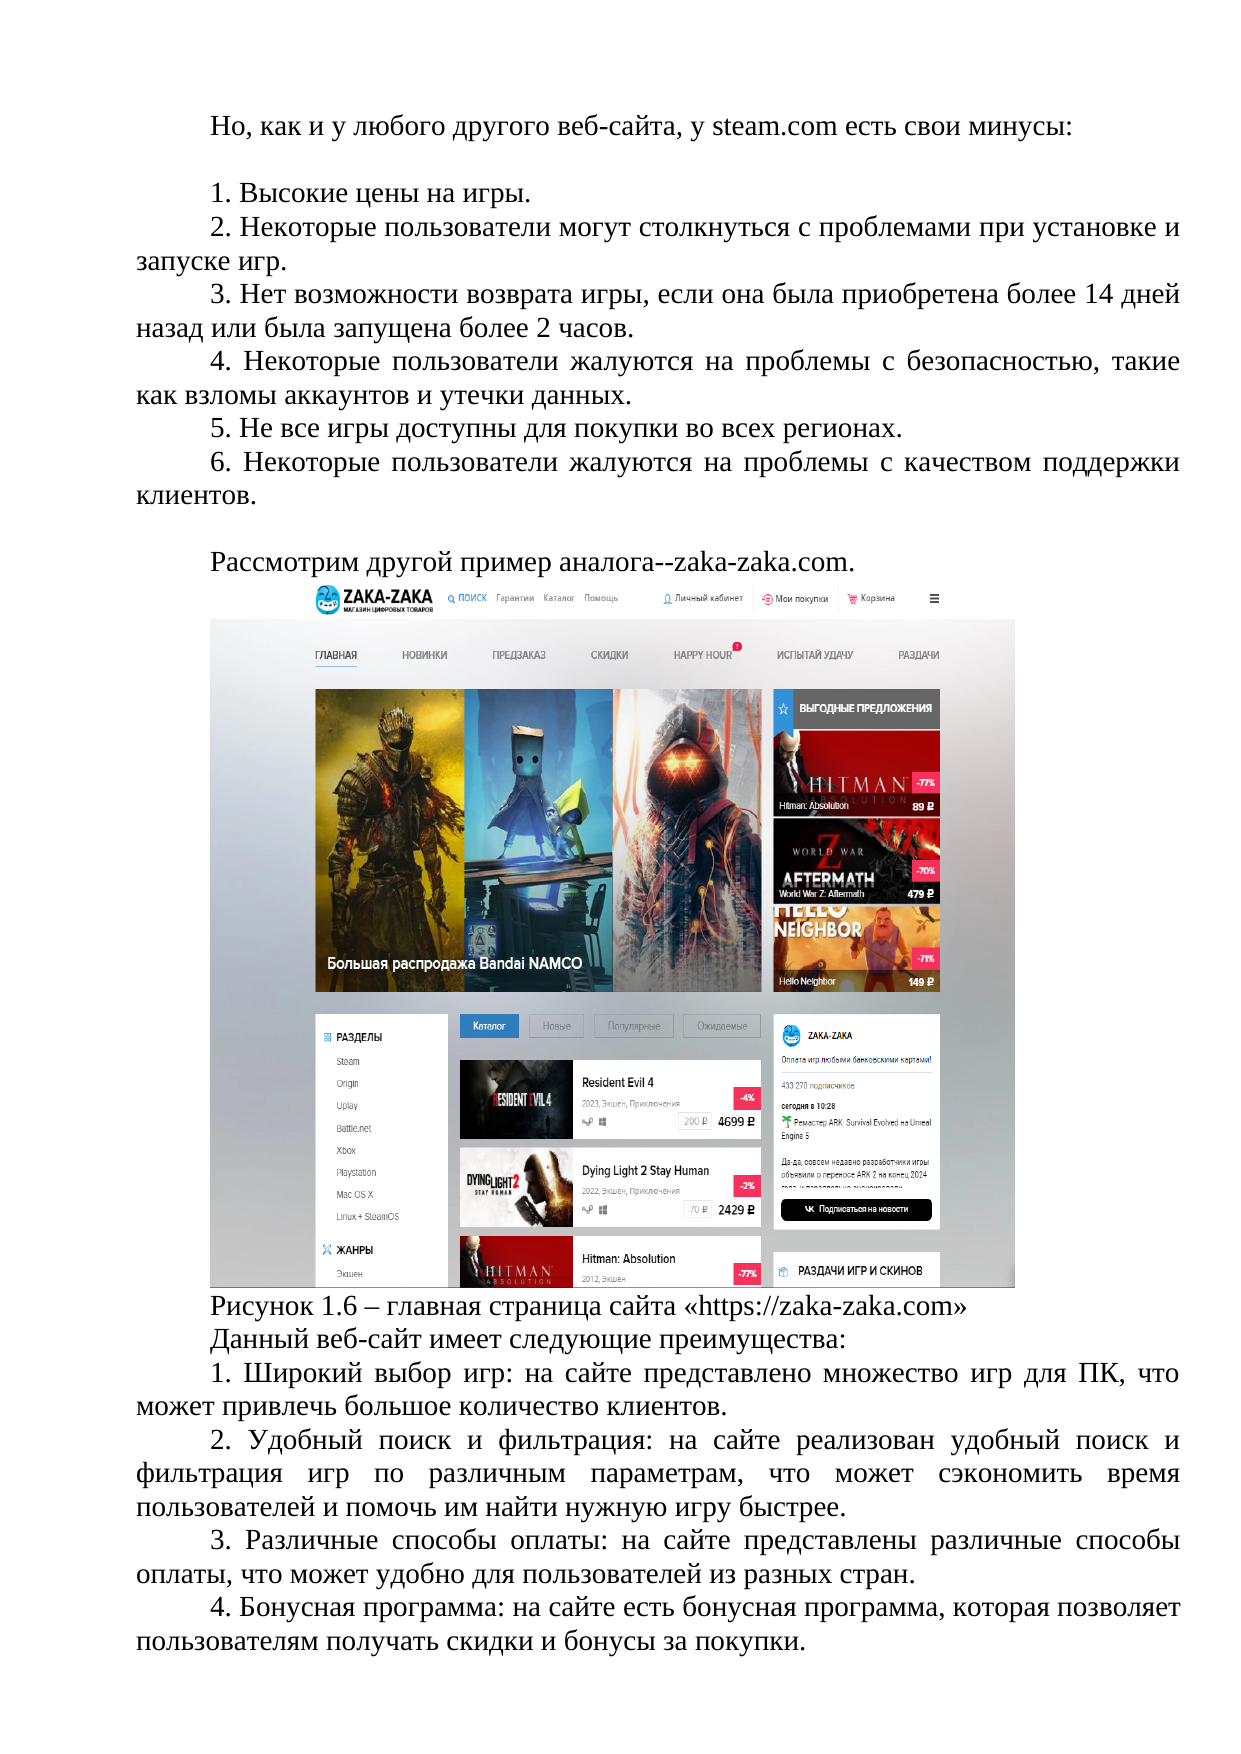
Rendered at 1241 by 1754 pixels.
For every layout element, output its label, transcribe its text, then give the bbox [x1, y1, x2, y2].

text 5. Не все игры доступны для покупки во всех регионах. [136, 410, 1181, 444]
text 2. Удобный поиск и фильтрация: на сайте реализован удобный поиск и фильтрация игр по различным параметрам, что может сэкономить время пользователей и помочь им найти нужную игру быстрее. [136, 1422, 1181, 1522]
text 2. Некоторые пользователи могут столкнуться с проблемами при установке и запуске игр. [136, 209, 1181, 276]
text 4. Некоторые пользователи жалуются на проблемы с безопасностью, такие как взломы аккаунтов и утечки данных. [136, 343, 1181, 410]
text Рисунок 1.6 – главная страница сайта «https://zaka-zaka.com» [136, 1288, 1181, 1321]
text Но, как и у любого другого веб-сайта, у steam.com есть свои минусы: [136, 108, 1181, 142]
text 1. Широкий выбор игр: на сайте представлено множество игр для ПК, что может привлечь большое количество клиентов. [136, 1355, 1181, 1422]
text 4. Бонусная программа: на сайте есть бонусная программа, которая позволяет пользователям получать скидки и бонусы за покупки. [136, 1589, 1181, 1657]
text 3. Нет возможности возврата игры, если она была приобретена более 14 дней назад или была запущена более 2 часов. [136, 276, 1181, 343]
text 1. Высокие цены на игры. [136, 176, 1181, 209]
text 3. Различные способы оплаты: на сайте представлены различные способы оплаты, что может удобно для пользователей из разных стран. [136, 1522, 1181, 1589]
text 6. Некоторые пользователи жалуются на проблемы с качеством поддержки клиентов. [136, 444, 1181, 511]
text Рассмотрим другой пример аналога--zaka-zaka.com. [136, 544, 1181, 578]
text Данный веб-сайт имеет следующие преимущества: [136, 1321, 1181, 1355]
